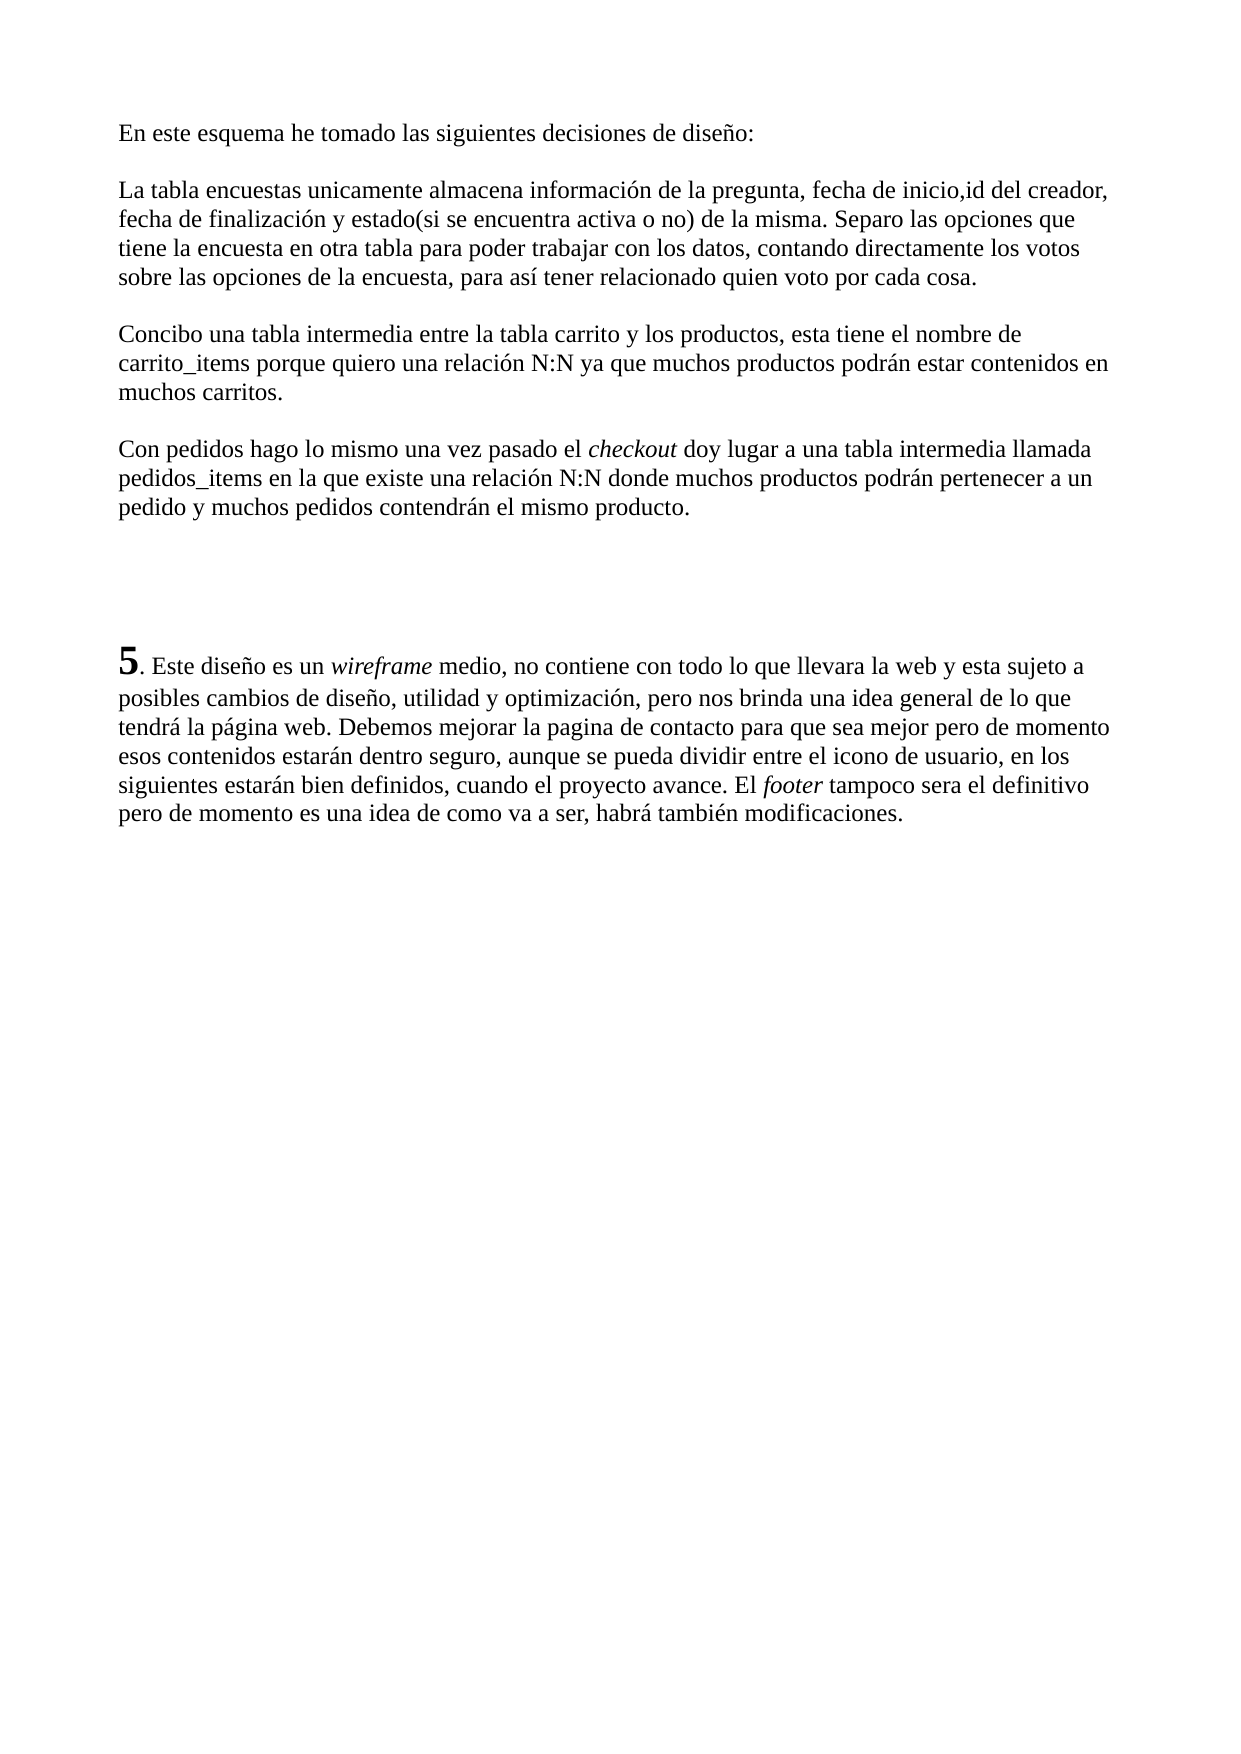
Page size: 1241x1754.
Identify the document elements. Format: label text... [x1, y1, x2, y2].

text La tabla encuestas unicamente almacena información de la pregunta, fecha de inicio,id del creador, fecha de finalización y estado(si se encuentra activa o no) de la misma. Separo las opciones que tiene la encuesta en otra tabla para poder trabajar con los datos, contando directamente los votos sobre las opciones de la encuesta, para así tener relacionado quien voto por cada cosa. [118, 176, 1122, 291]
text 5. Este diseño es un wireframe medio, no contiene con todo lo que llevara la web y esta sujeto a posibles cambios de diseño, utilidad y optimización, pero nos brinda una idea general de lo que tendrá la página web. Debemos mejorar la pagina de contacto para que sea mejor pero de momento esos contenidos estarán dentro seguro, aunque se pueda dividir entre el icono de usuario, en los siguientes estarán bien definidos, cuando el proyecto avance. El footer tampoco sera el definitivo pero de momento es una idea de como va a ser, habrá también modificaciones. [118, 636, 1122, 827]
text En este esquema he tomado las siguientes decisiones de diseño: [118, 118, 1122, 147]
text Concibo una tabla intermedia entre la tabla carrito y los productos, esta tiene el nombre de carrito_items porque quiero una relación N:N ya que muchos productos podrán estar contenidos en muchos carritos. [118, 319, 1122, 406]
text Con pedidos hago lo mismo una vez pasado el checkout doy lugar a una tabla intermedia llamada pedidos_items en la que existe una relación N:N donde muchos productos podrán pertenecer a un pedido y muchos pedidos contendrán el mismo producto. [118, 434, 1122, 521]
